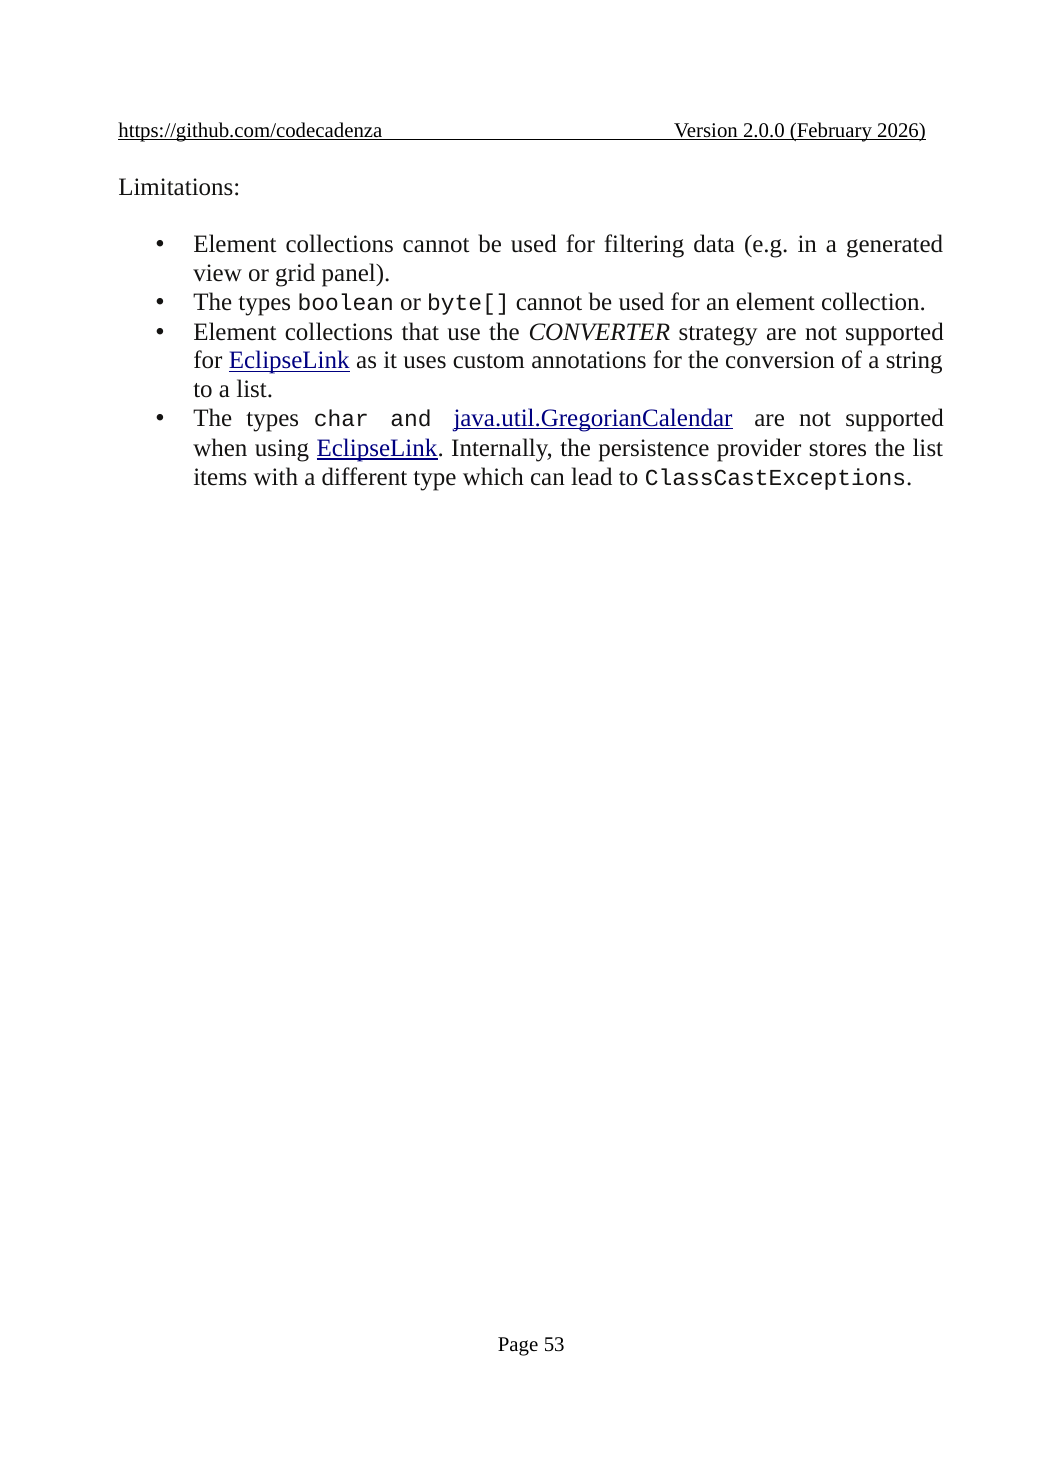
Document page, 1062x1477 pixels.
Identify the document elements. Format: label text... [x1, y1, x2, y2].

list The types boolean or byte[] cannot be used for an element collection. [156, 287, 944, 317]
list The types char and java.util.GregorianCalendar are not supported when using EclipseLink. Internally, the persistence provider stores the list items with a different type which can lead to ClassCastExceptions. [156, 403, 944, 492]
list Element collections cannot be used for filtering data (e.g. in a generated view or grid panel). [156, 229, 944, 287]
text Limitations: [118, 172, 944, 200]
list Element collections that use the CONVERTER strategy are not supported for EclipseLink as it uses custom annotations for the conversion of a string to a list. [156, 317, 944, 403]
